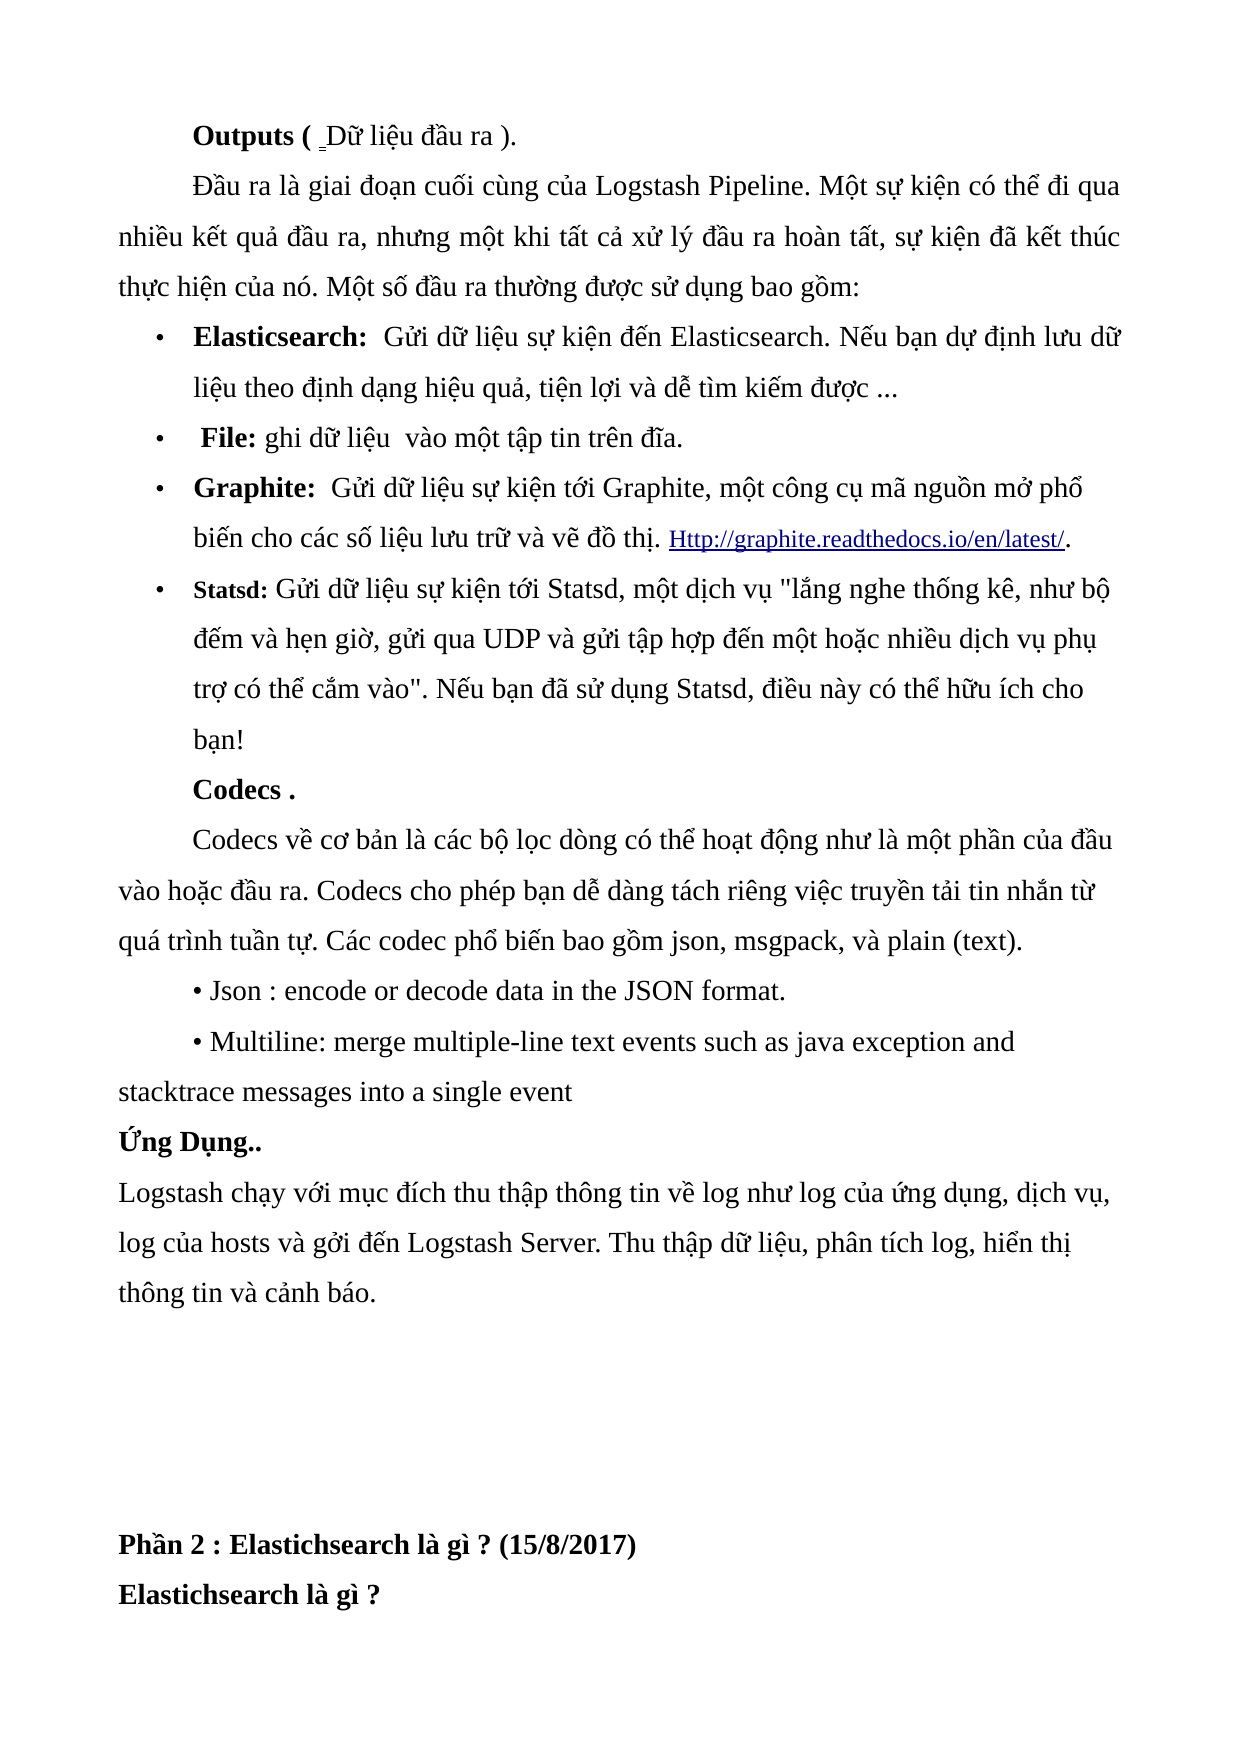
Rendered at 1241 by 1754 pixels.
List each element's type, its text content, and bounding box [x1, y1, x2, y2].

text Outputs ( Dữ liệu đầu ra ). [118, 118, 1122, 152]
text Ứng Dụng.. [118, 1124, 1122, 1158]
text Elastichsearch là gì ? [118, 1577, 1122, 1611]
list Graphite: Gửi dữ liệu sự kiện tới Graphite, một công cụ mã nguồn mở phổ biến cho các số liệu lưu trữ và vẽ đồ thị. Http://graphite.readthedocs.io/en/latest/. [156, 470, 1122, 554]
text • Multiline: merge multiple-line text events such as java exception and stacktrace messages into a single event [118, 1024, 1122, 1108]
text • Json : encode or decode data in the JSON format. [118, 973, 1122, 1007]
text Logstash chạy với mục đích thu thập thông tin về log như log của ứng dụng, dịch vụ, log của hosts và gởi đến Logstash Server. Thu thập dữ liệu, phân tích log, hiển thị thông tin và cảnh báo. [118, 1175, 1122, 1309]
text Đầu ra là giai đoạn cuối cùng của Logstash Pipeline. Một sự kiện có thể đi qua nhiều kết quả đầu ra, nhưng một khi tất cả xử lý đầu ra hoàn tất, sự kiện đã kết thúc thực hiện của nó. Một số đầu ra thường được sử dụng bao gồm: [118, 168, 1122, 303]
text Phần 2 : Elastichsearch là gì ? (15/8/2017) [118, 1527, 1122, 1560]
list Statsd: Gửi dữ liệu sự kiện tới Statsd, một dịch vụ "lắng nghe thống kê, như bộ đếm và hẹn giờ, gửi qua UDP và gửi tập hợp đến một hoặc nhiều dịch vụ phụ trợ có thể cắm vào". Nếu bạn đã sử dụng Statsd, điều này có thể hữu ích cho bạn! [156, 571, 1122, 755]
list File: ghi dữ liệu vào một tập tin trên đĩa. [156, 420, 1122, 453]
text Codecs . [118, 772, 1122, 806]
list Elasticsearch: Gửi dữ liệu sự kiện đến Elasticsearch. Nếu bạn dự định lưu dữ liệu theo định dạng hiệu quả, tiện lợi và dễ tìm kiếm được ... [156, 319, 1122, 403]
text Codecs về cơ bản là các bộ lọc dòng có thể hoạt động như là một phần của đầu vào hoặc đầu ra. Codecs cho phép bạn dễ dàng tách riêng việc truyền tải tin nhắn từ quá trình tuần tự. Các codec phổ biến bao gồm json, msgpack, và plain (text). [118, 822, 1122, 957]
